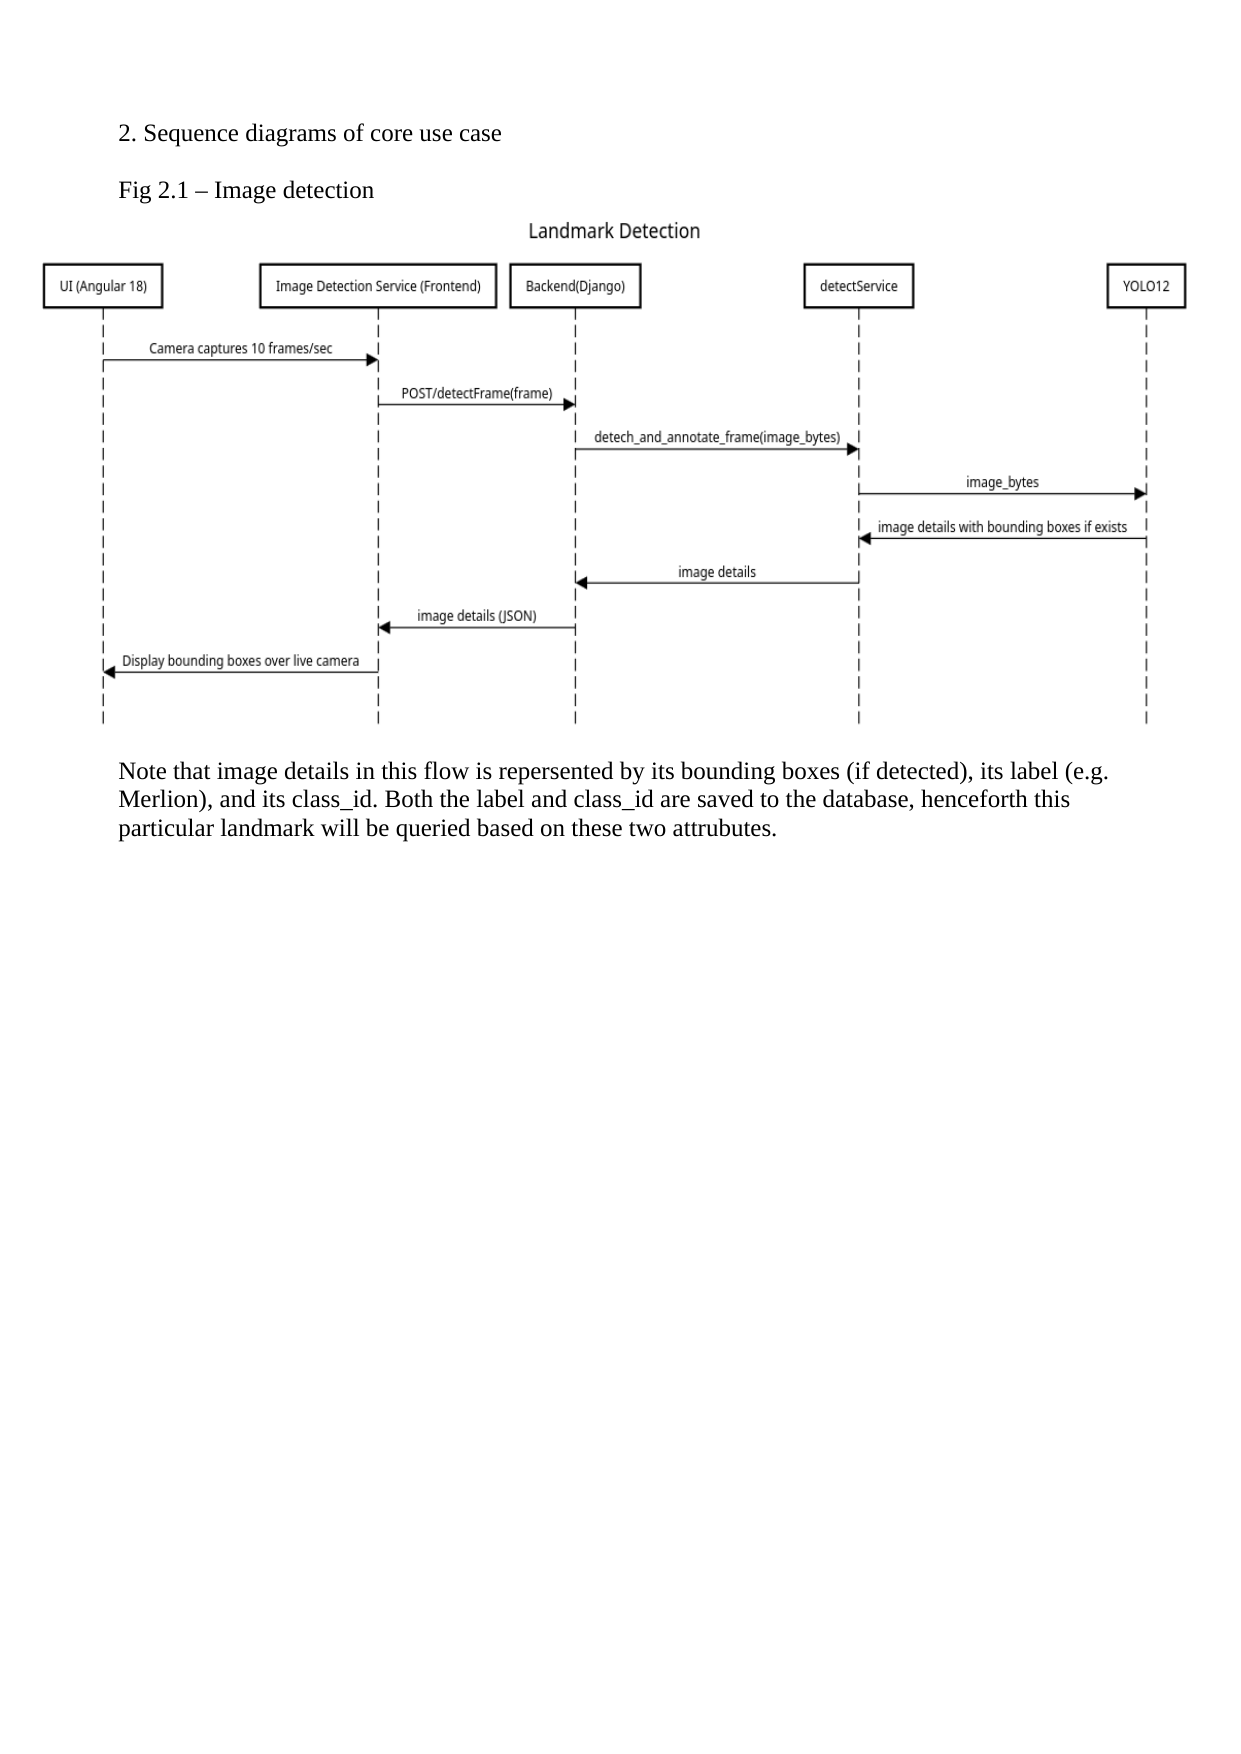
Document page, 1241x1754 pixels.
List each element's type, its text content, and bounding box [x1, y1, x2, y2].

text 2. Sequence diagrams of core use case [118, 118, 1122, 147]
text Fig 2.1 – Image detection [118, 176, 1122, 204]
picture [37, 214, 1192, 727]
text Note that image details in this flow is repersented by its bounding boxes (if detected), its label (e.g. Merlion), and its class_id. Both the label and class_id are saved to the database, henceforth this particular landmark will be queried based on these two attrubutes. [118, 756, 1122, 842]
